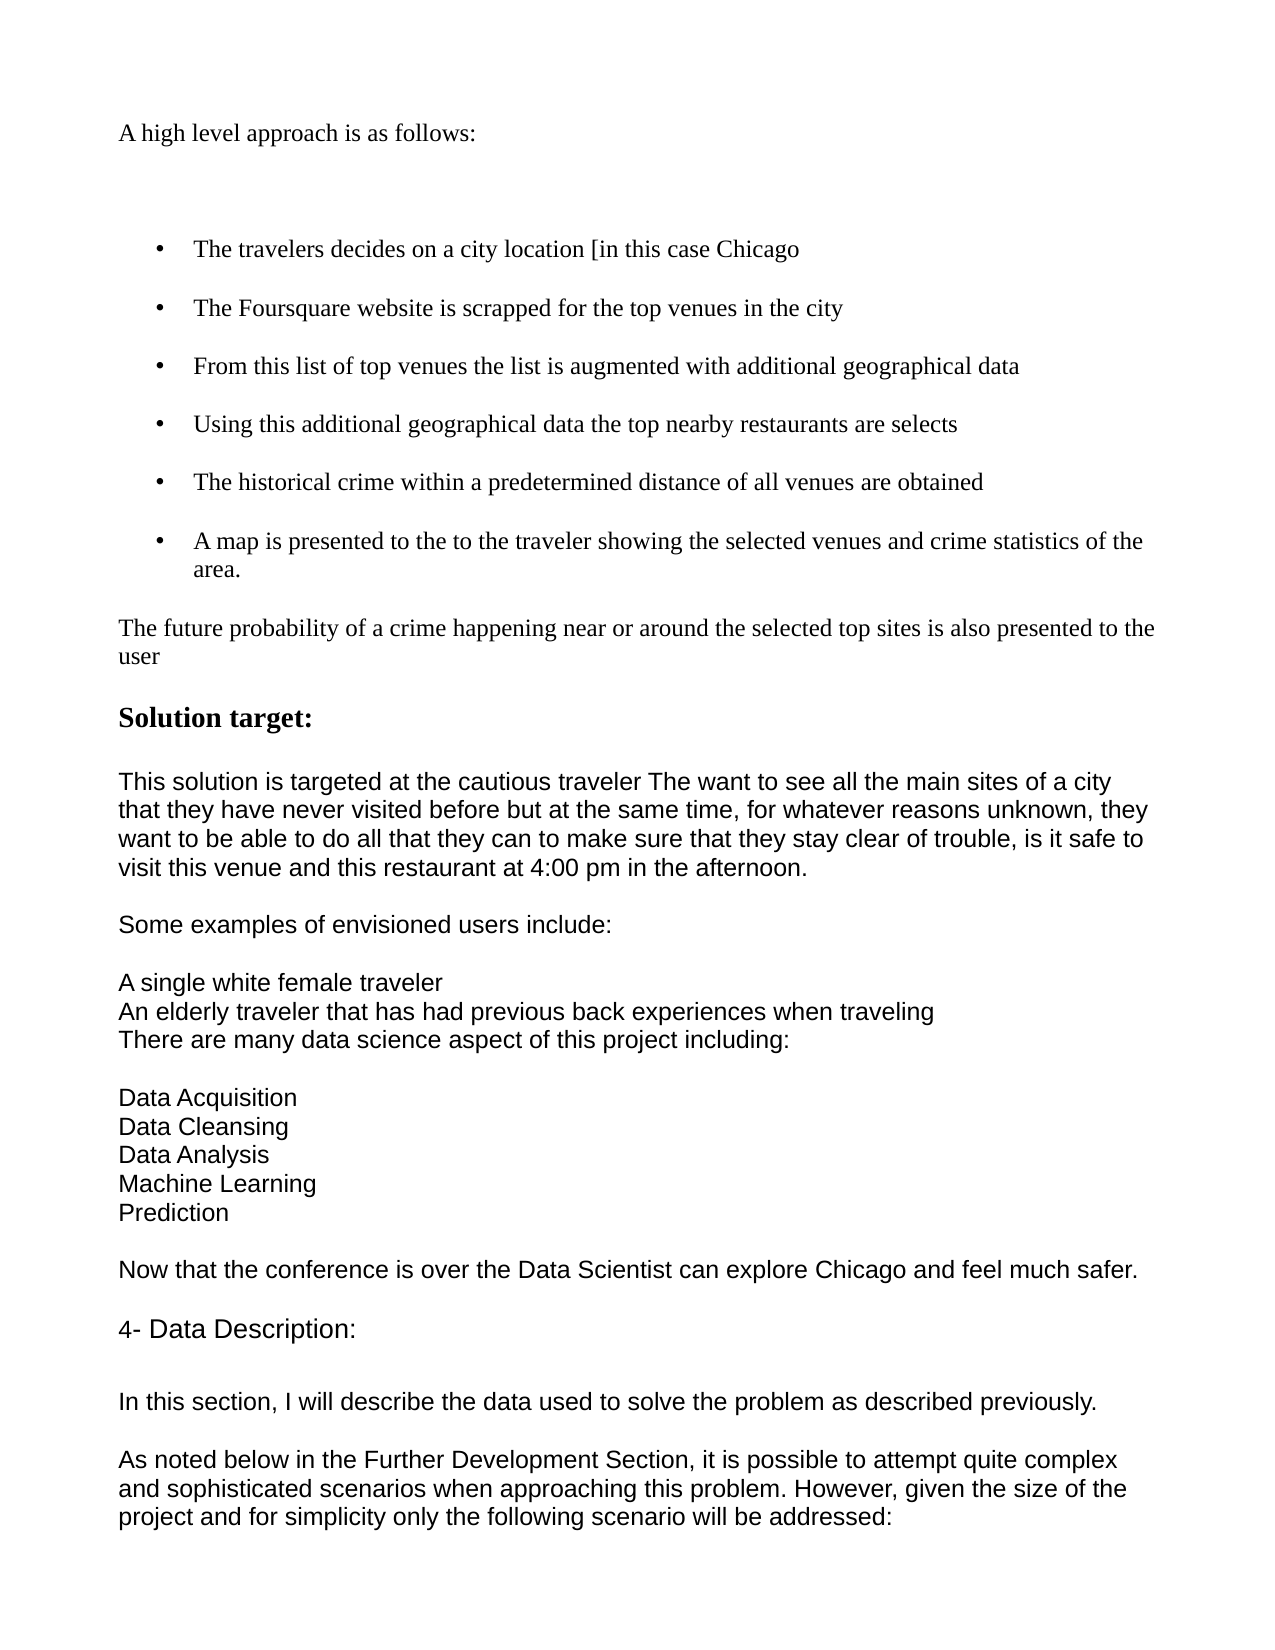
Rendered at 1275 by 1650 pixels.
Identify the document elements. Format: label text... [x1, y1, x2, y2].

text 4- Data Description: [118, 1313, 1157, 1344]
text Data Acquisition [118, 1083, 1157, 1112]
text Data Cleansing [118, 1112, 1157, 1141]
text Solution target: [118, 700, 1157, 733]
text A single white female traveler [118, 968, 1157, 997]
list A map is presented to the to the traveler showing the selected venues and crime statistics of the area. [156, 526, 1157, 583]
text Now that the conference is over the Data Scientist can explore Chicago and feel much safer. [118, 1256, 1157, 1284]
list The historical crime within a predetermined distance of all venues are obtained [156, 467, 1157, 496]
text As noted below in the Further Development Section, it is possible to attempt quite complex and sophisticated scenarios when approaching this problem. However, given the size of the project and for simplicity only the following scenario will be addressed: [118, 1445, 1157, 1531]
text The future probability of a crime happening near or around the selected top sites is also presented to the user [118, 613, 1157, 670]
list From this list of top venues the list is augmented with additional geographical data [156, 351, 1157, 380]
list The travelers decides on a city location [in this case Chicago [156, 234, 1157, 263]
list The Foursquare website is scrapped for the top venues in the city [156, 293, 1157, 322]
text An elderly traveler that has had previous back experiences when traveling [118, 997, 1157, 1026]
text A high level approach is as follows: [118, 118, 1157, 147]
list Using this additional geographical data the top nearby restaurants are selects [156, 409, 1157, 438]
text Prediction [118, 1198, 1157, 1227]
text This solution is targeted at the cautious traveler The want to see all the main sites of a city that they have never visited before but at the same time, for whatever reasons unknown, they want to be able to do all that they can to make sure that they stay clear of trouble, is it safe to visit this venue and this restaurant at 4:00 pm in the afternoon. [118, 767, 1157, 882]
text Data Analysis [118, 1141, 1157, 1169]
text There are many data science aspect of this project including: [118, 1026, 1157, 1054]
text Machine Learning [118, 1169, 1157, 1198]
text In this section, I will describe the data used to solve the problem as described previously. [118, 1387, 1157, 1416]
text Some examples of envisioned users include: [118, 911, 1157, 939]
